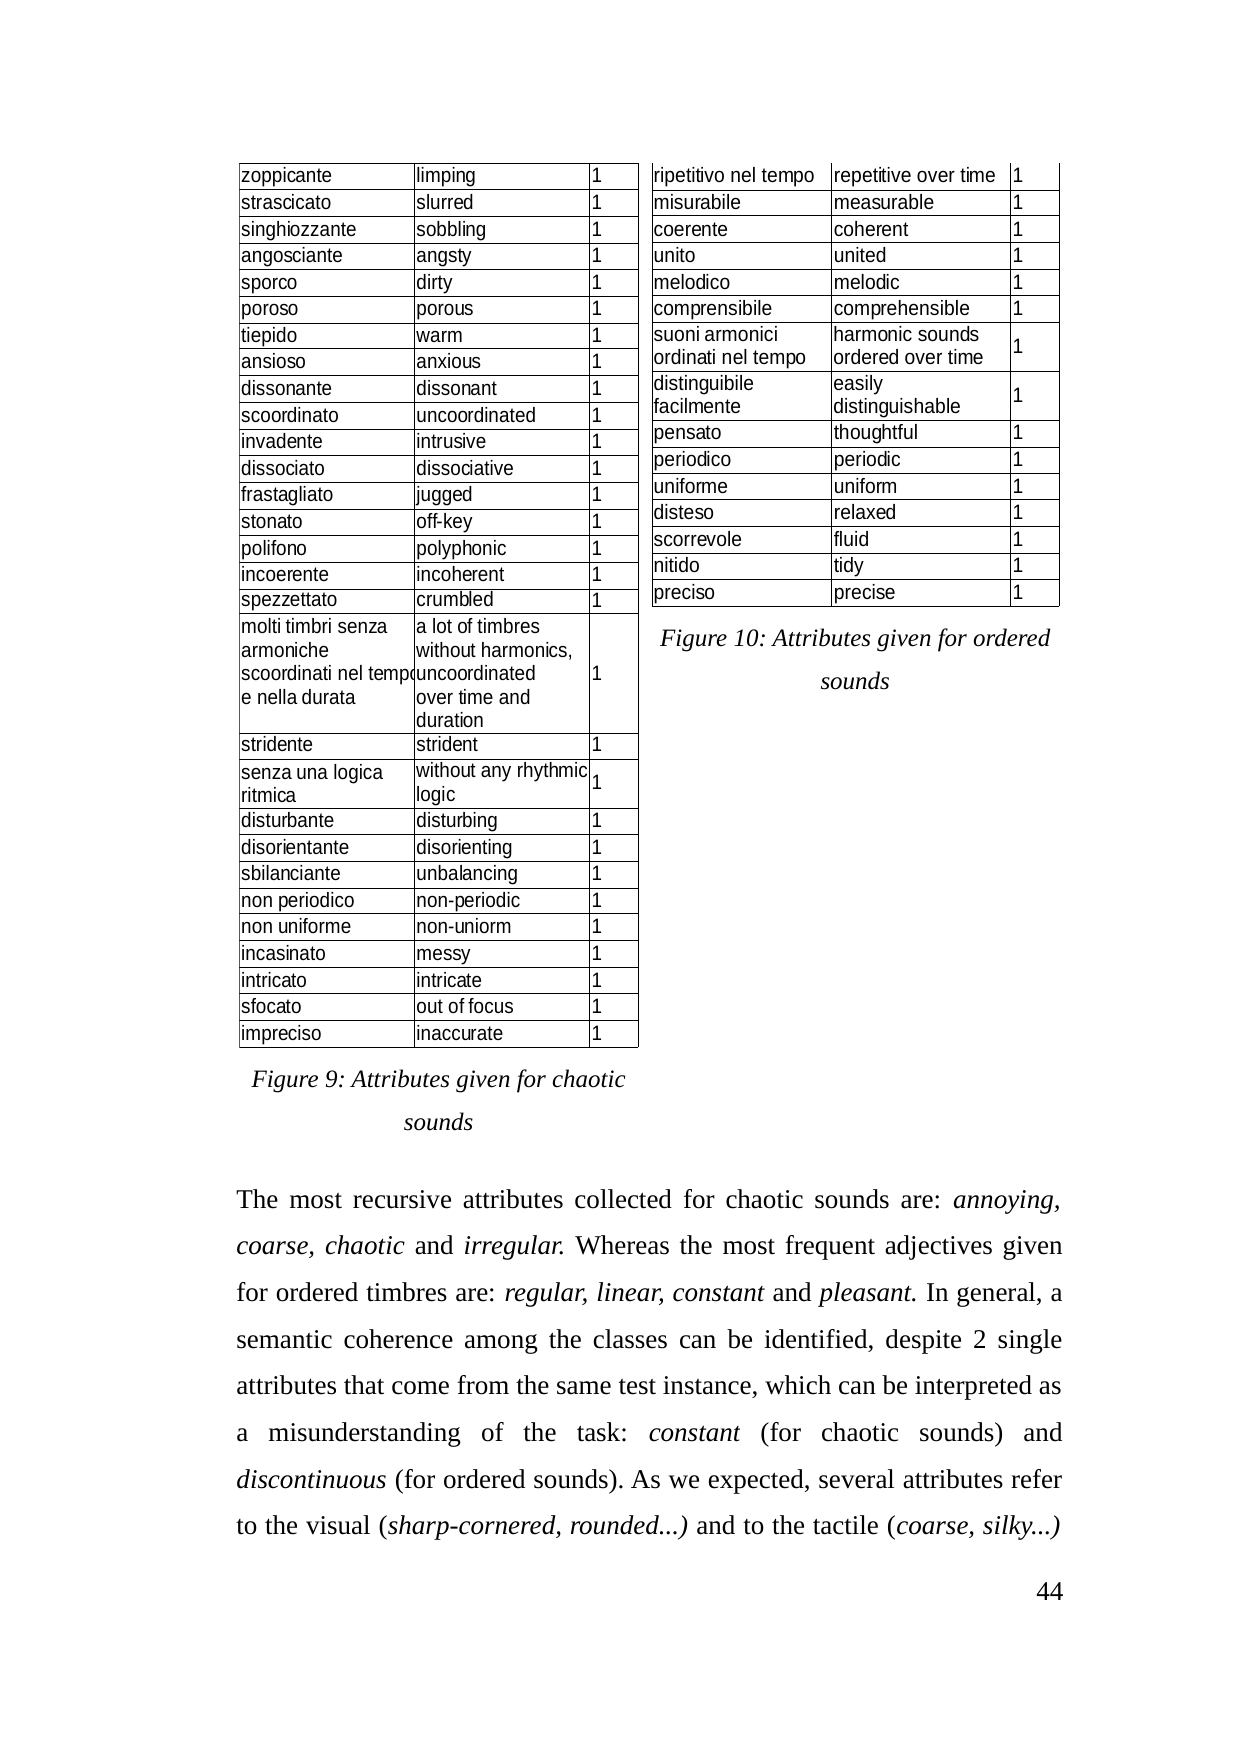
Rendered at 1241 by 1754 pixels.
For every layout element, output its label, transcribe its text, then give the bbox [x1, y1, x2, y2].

text Figure 9: Attributes given for chaotic sounds [239, 163, 640, 1136]
text The most recursive attributes collected for chaotic sounds are: annoying, coarse, chaotic and irregular. Whereas the most frequent adjectives given for ordered timbres are: regular, linear, constant and pleasant. In general, a semantic coherence among the classes can be identified, despite 2 single attributes that come from the same test instance, which can be interpreted as a misunderstanding of the task: constant (for chaotic sounds) and discontinuous (for ordered sounds). As we expected, several attributes refer to the visual (sharp-cornered, rounded...) and to the tactile (coarse, silky...) [236, 1183, 1063, 1541]
text Figure 10: Attributes given for ordered sounds [652, 163, 1061, 694]
